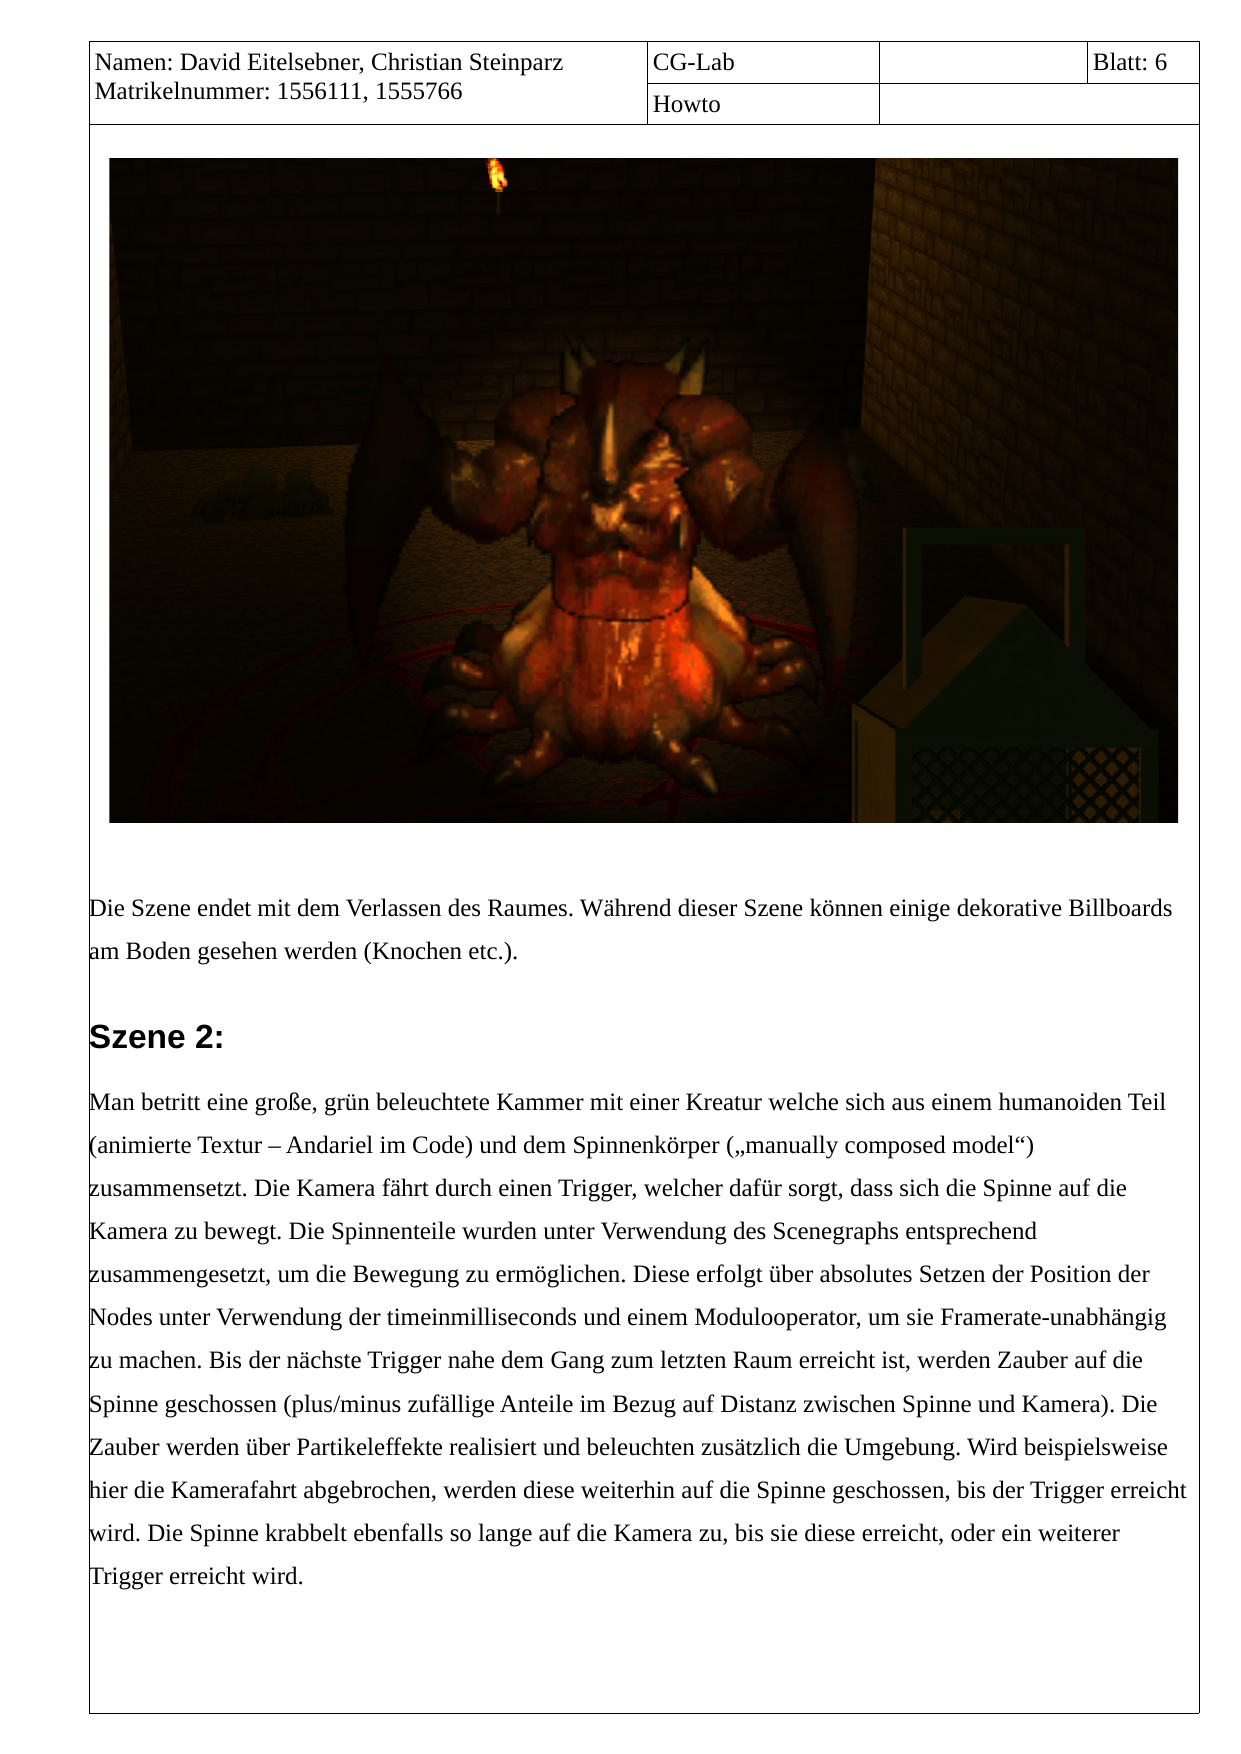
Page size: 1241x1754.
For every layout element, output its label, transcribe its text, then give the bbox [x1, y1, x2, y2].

text Man betritt eine große, grün beleuchtete Kammer mit einer Kreatur welche sich aus einem humanoiden Teil (animierte Textur – Andariel im Code) und dem Spinnenkörper („manually composed model“) zusammensetzt. Die Kamera fährt durch einen Trigger, welcher dafür sorgt, dass sich die Spinne auf die Kamera zu bewegt. Die Spinnenteile wurden unter Verwendung des Scenegraphs entsprechend zusammengesetzt, um die Bewegung zu ermöglichen. Diese erfolgt über absolutes Setzen der Position der Nodes unter Verwendung der timeinmilliseconds und einem Modulooperator, um sie Framerate-unabhängig zu machen. Bis der nächste Trigger nahe dem Gang zum letzten Raum erreicht ist, werden Zauber auf die Spinne geschossen (plus/minus zufällige Anteile im Bezug auf Distanz zwischen Spinne und Kamera). Die Zauber werden über Partikeleffekte realisiert und beleuchten zusätzlich die Umgebung. Wird beispielsweise hier die Kamerafahrt abgebrochen, werden diese weiterhin auf die Spinne geschossen, bis der Trigger erreicht wird. Die Spinne krabbelt ebenfalls so lange auf die Kamera zu, bis sie diese erreicht, oder ein weiterer Trigger erreicht wird. [90, 1087, 1187, 1590]
subtitle Szene 2: [90, 1016, 1187, 1055]
text Die Szene endet mit dem Verlassen des Raumes. Während dieser Szene können einige dekorative Billboards am Boden gesehen werden (Knochen etc.). [90, 893, 1187, 964]
